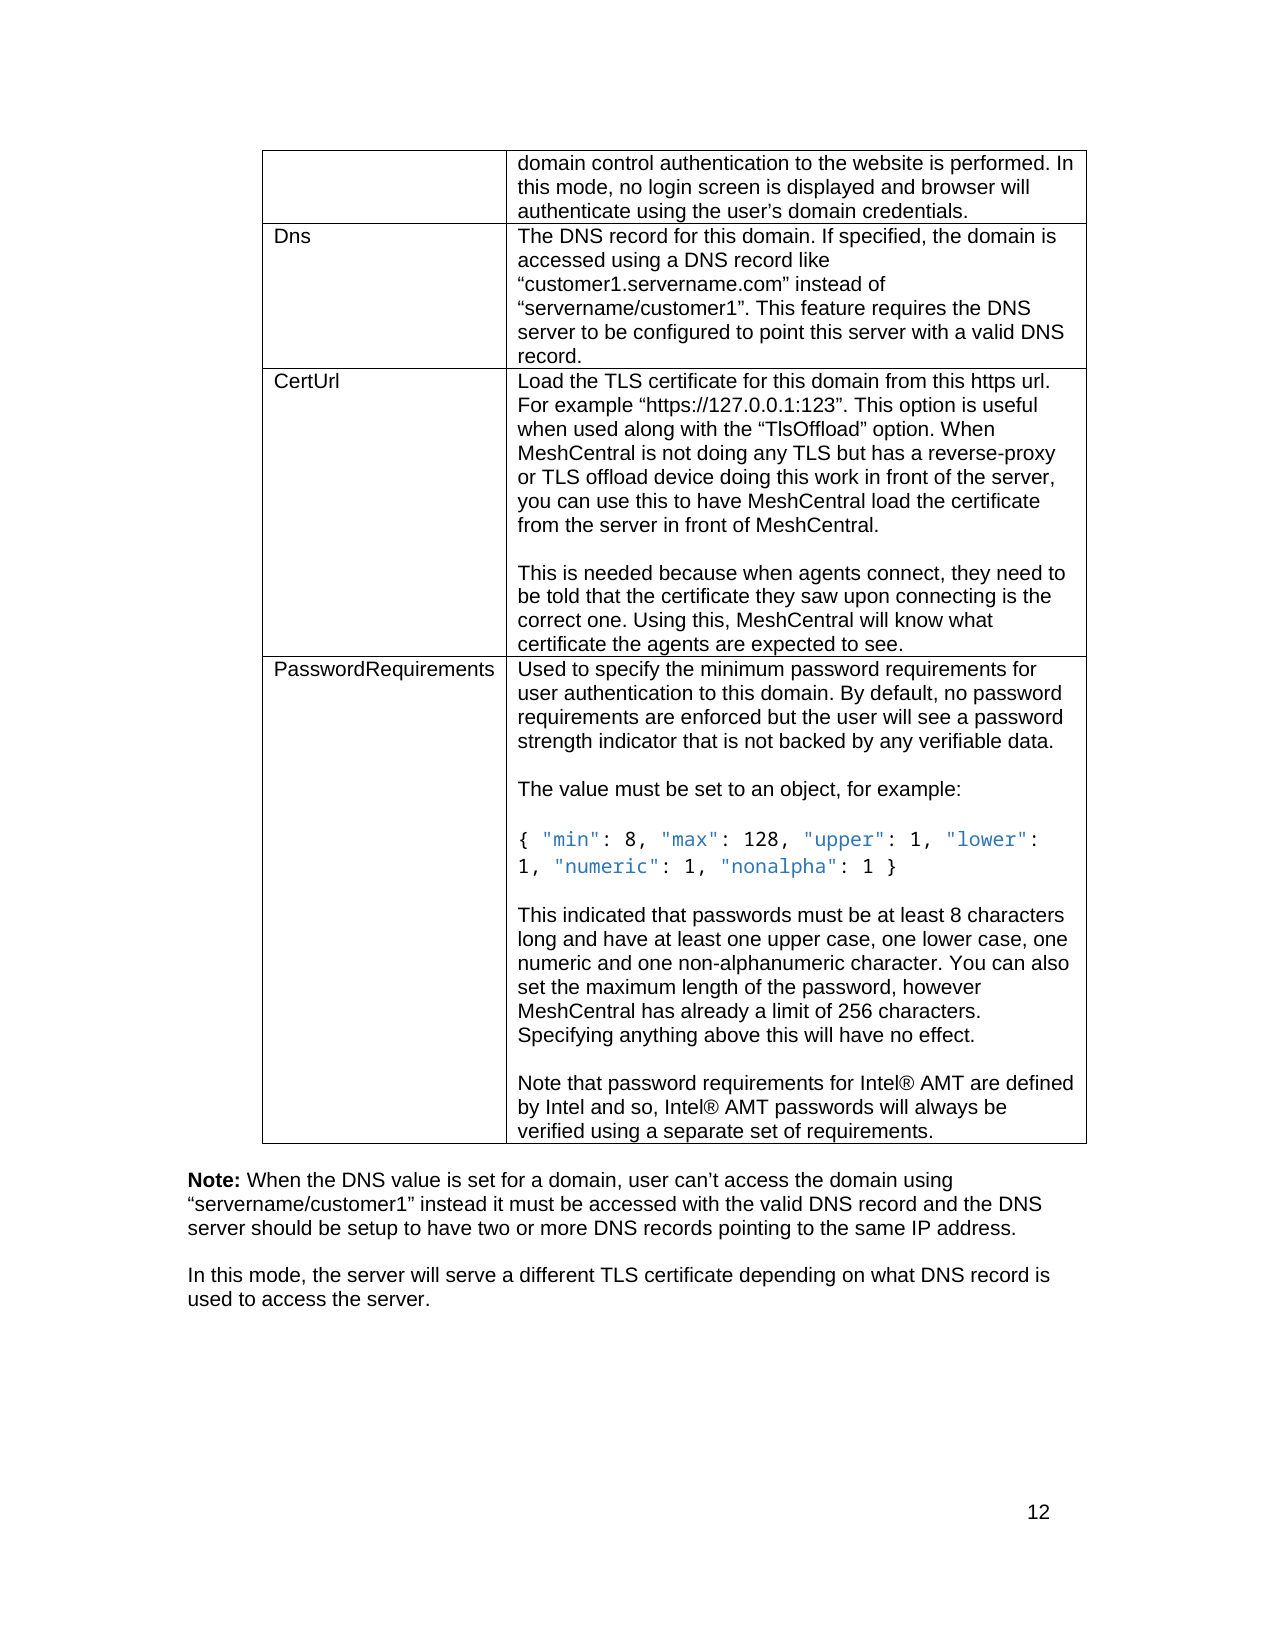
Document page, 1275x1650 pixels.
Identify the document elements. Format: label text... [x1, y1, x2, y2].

table_cell The DNS record for this domain. If specified, the domain is accessed using a DNS record like “customer1.servername.com” instead of “servername/customer1”. This feature requires the DNS server to be configured to point this server with a valid DNS record. [507, 224, 1086, 368]
text In this mode, the server will serve a different TLS certificate depending on what DNS record is used to access the server. [187, 1263, 1087, 1311]
table_cell CertUrl [263, 369, 506, 656]
table_cell PasswordRequirements [263, 657, 506, 1142]
table_cell [263, 151, 506, 223]
table_cell Dns [263, 224, 506, 368]
table_cell domain control authentication to the website is performed. In this mode, no login screen is displayed and browser will authenticate using the user’s domain credentials. [507, 151, 1086, 223]
table_cell Used to specify the minimum password requirements for user authentication to this domain. By default, no password requirements are enforced but the user will see a password strength indicator that is not backed by any verifiable data. The value must be set to an object, for example: { "min": 8, "max": 128, "upper": 1, "lower": 1, "numeric": 1, "nonalpha": 1 } This indicated that passwords must be at least 8 characters long and have at least one upper case, one lower case, one numeric and one non-alphanumeric character. You can also set the maximum length of the password, however MeshCentral has already a limit of 256 characters. Specifying anything above this will have no effect. Note that password requirements for Intel® AMT are defined by Intel and so, Intel® AMT passwords will always be verified using a separate set of requirements. [507, 657, 1086, 1142]
text Note: When the DNS value is set for a domain, user can’t access the domain using “servername/customer1” instead it must be accessed with the valid DNS record and the DNS server should be setup to have two or more DNS records pointing to the same IP address. [187, 1167, 1087, 1239]
table_cell Load the TLS certificate for this domain from this https url. For example “https://127.0.0.1:123”. This option is useful when used along with the “TlsOffload” option. When MeshCentral is not doing any TLS but has a reverse-proxy or TLS offload device doing this work in front of the server, you can use this to have MeshCentral load the certificate from the server in front of MeshCentral. This is needed because when agents connect, they need to be told that the certificate they saw upon connecting is the correct one. Using this, MeshCentral will know what certificate the agents are expected to see. [507, 369, 1086, 656]
